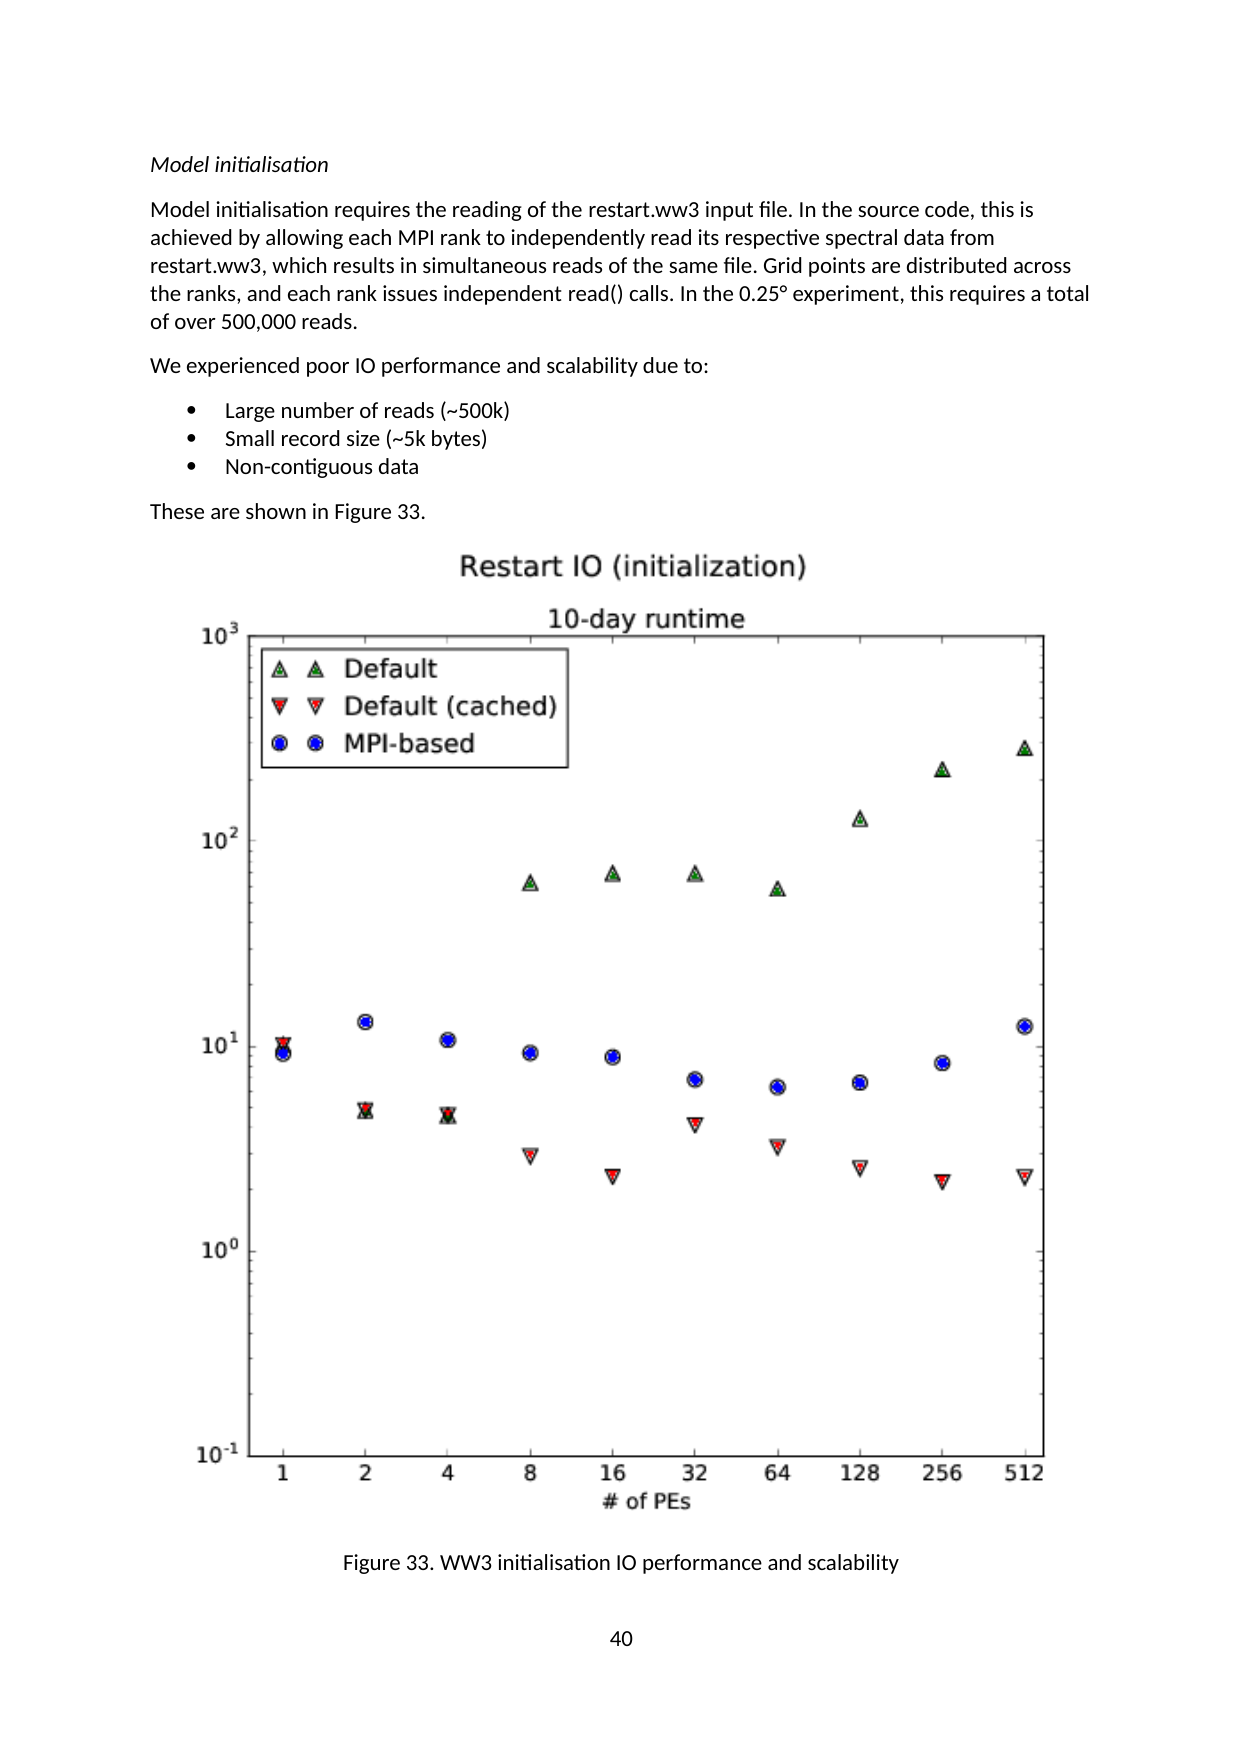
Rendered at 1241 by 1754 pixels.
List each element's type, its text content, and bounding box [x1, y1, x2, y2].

list Non-contiguous data [187, 452, 1092, 480]
text Model initialisation [150, 150, 1092, 178]
list Small record size (~5k bytes) [187, 424, 1092, 452]
text Figure 33. WW3 initialisation IO performance and scalability [150, 1548, 1092, 1576]
text We experienced poor IO performance and scalability due to: [150, 351, 1092, 379]
list Large number of reads (~500k) [187, 396, 1092, 424]
picture [183, 541, 1059, 1527]
text Model initialisation requires the reading of the restart.ww3 input file. In the source code, this is achieved by allowing each MPI rank to independently read its respective spectral data from restart.ww3, which results in simultaneous reads of the same file. Grid points are distributed across the ranks, and each rank issues independent read() calls. In the 0.25° experiment, this requires a total of over 500,000 reads. [150, 195, 1092, 335]
text These are shown in Figure 33. [150, 497, 1092, 525]
